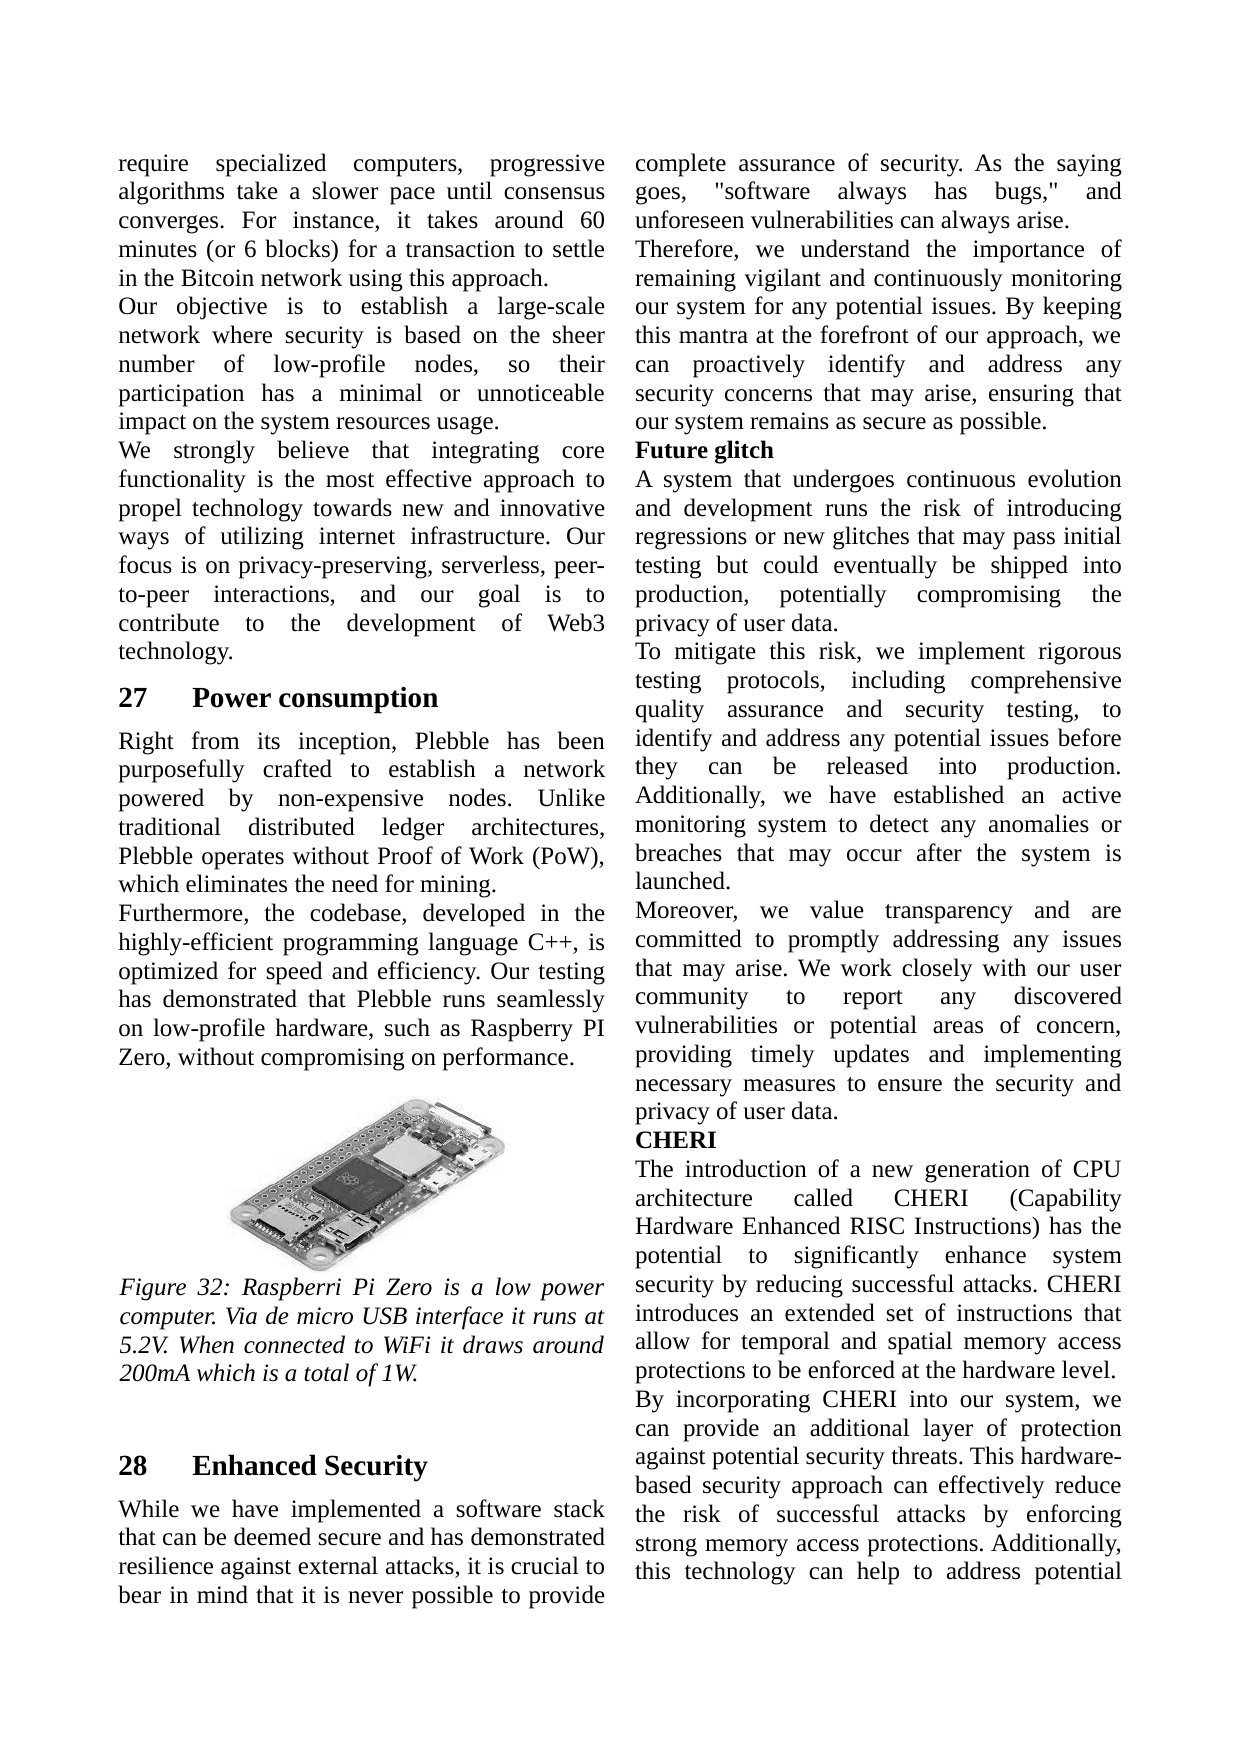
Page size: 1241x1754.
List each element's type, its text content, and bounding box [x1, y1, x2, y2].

text The introduction of a new generation of CPU architecture called CHERI (Capability Hardware Enhanced RISC Instructions) has the potential to significantly enhance system security by reducing successful attacks. CHERI introduces an extended set of instructions that allow for temporal and spatial memory access protections to be enforced at the hardware level. [635, 1154, 1122, 1384]
text CHERI [635, 1125, 1122, 1154]
text require specialized computers, progressive algorithms take a slower pace until consensus converges. For instance, it takes around 60 minutes (or 6 blocks) for a transaction to settle in the Bitcoin network using this approach. [118, 148, 605, 291]
text By incorporating CHERI into our system, we can provide an additional layer of protection against potential security threats. This hardware-based security approach can effectively reduce the risk of successful attacks by enforcing strong memory access protections. Additionally, this technology can help to address potential [635, 1384, 1122, 1585]
text A system that undergoes continuous evolution and development runs the risk of introducing regressions or new glitches that may pass initial testing but could eventually be shipped into production, potentially compromising the privacy of user data. [635, 464, 1122, 636]
text Therefore, we understand the importance of remaining vigilant and continuously monitoring our system for any potential issues. By keeping this mantra at the forefront of our approach, we can proactively identify and address any security concerns that may arise, ensuring that our system remains as secure as possible. [635, 234, 1122, 435]
text Figure 32: Raspberri Pi Zero is a low power computer. Via de micro USB interface it runs at 5.2V. When connected to WiFi it draws around 200mA which is a total of 1W. [119, 1109, 605, 1387]
text We strongly believe that integrating core functionality is the most effective approach to propel technology towards new and innovative ways of utilizing internet infrastructure. Our focus is on privacy-preserving, serverless, peer-to-peer interactions, and our goal is to contribute to the development of Web3 technology. [118, 435, 605, 665]
text To mitigate this risk, we implement rigorous testing protocols, including comprehensive quality assurance and security testing, to identify and address any potential issues before they can be released into production. Additionally, we have established an active monitoring system to detect any anomalies or breaches that may occur after the system is launched. [635, 636, 1122, 895]
subtitle Enhanced Security [118, 1448, 605, 1481]
text Furthermore, the codebase, developed in the highly-efficient programming language C++, is optimized for speed and efficiency. Our testing has demonstrated that Plebble runs seamlessly on low-profile hardware, such as Raspberry PI Zero, without compromising on performance. [118, 898, 605, 1071]
text While we have implemented a software stack that can be deemed secure and has demonstrated resilience against external attacks, it is crucial to bear in mind that it is never possible to provide [118, 1494, 605, 1609]
text Right from its inception, Plebble has been purposefully crafted to establish a network powered by non-expensive nodes. Unlike traditional distributed ledger architectures, Plebble operates without Proof of Work (PoW), which eliminates the need for mining. [118, 726, 605, 898]
text Moreover, we value transparency and are committed to promptly addressing any issues that may arise. We work closely with our user community to report any discovered vulnerabilities or potential areas of concern, providing timely updates and implementing necessary measures to ensure the security and privacy of user data. [635, 895, 1122, 1125]
text complete assurance of security. As the saying goes, "software always has bugs," and unforeseen vulnerabilities can always arise. [635, 148, 1122, 234]
text Our objective is to establish a large-scale network where security is based on the sheer number of low-profile nodes, so their participation has a minimal or unnoticeable impact on the system resources usage. [118, 291, 605, 435]
subtitle Power consumption [118, 680, 605, 713]
text Future glitch [635, 435, 1122, 464]
picture [227, 1096, 509, 1273]
